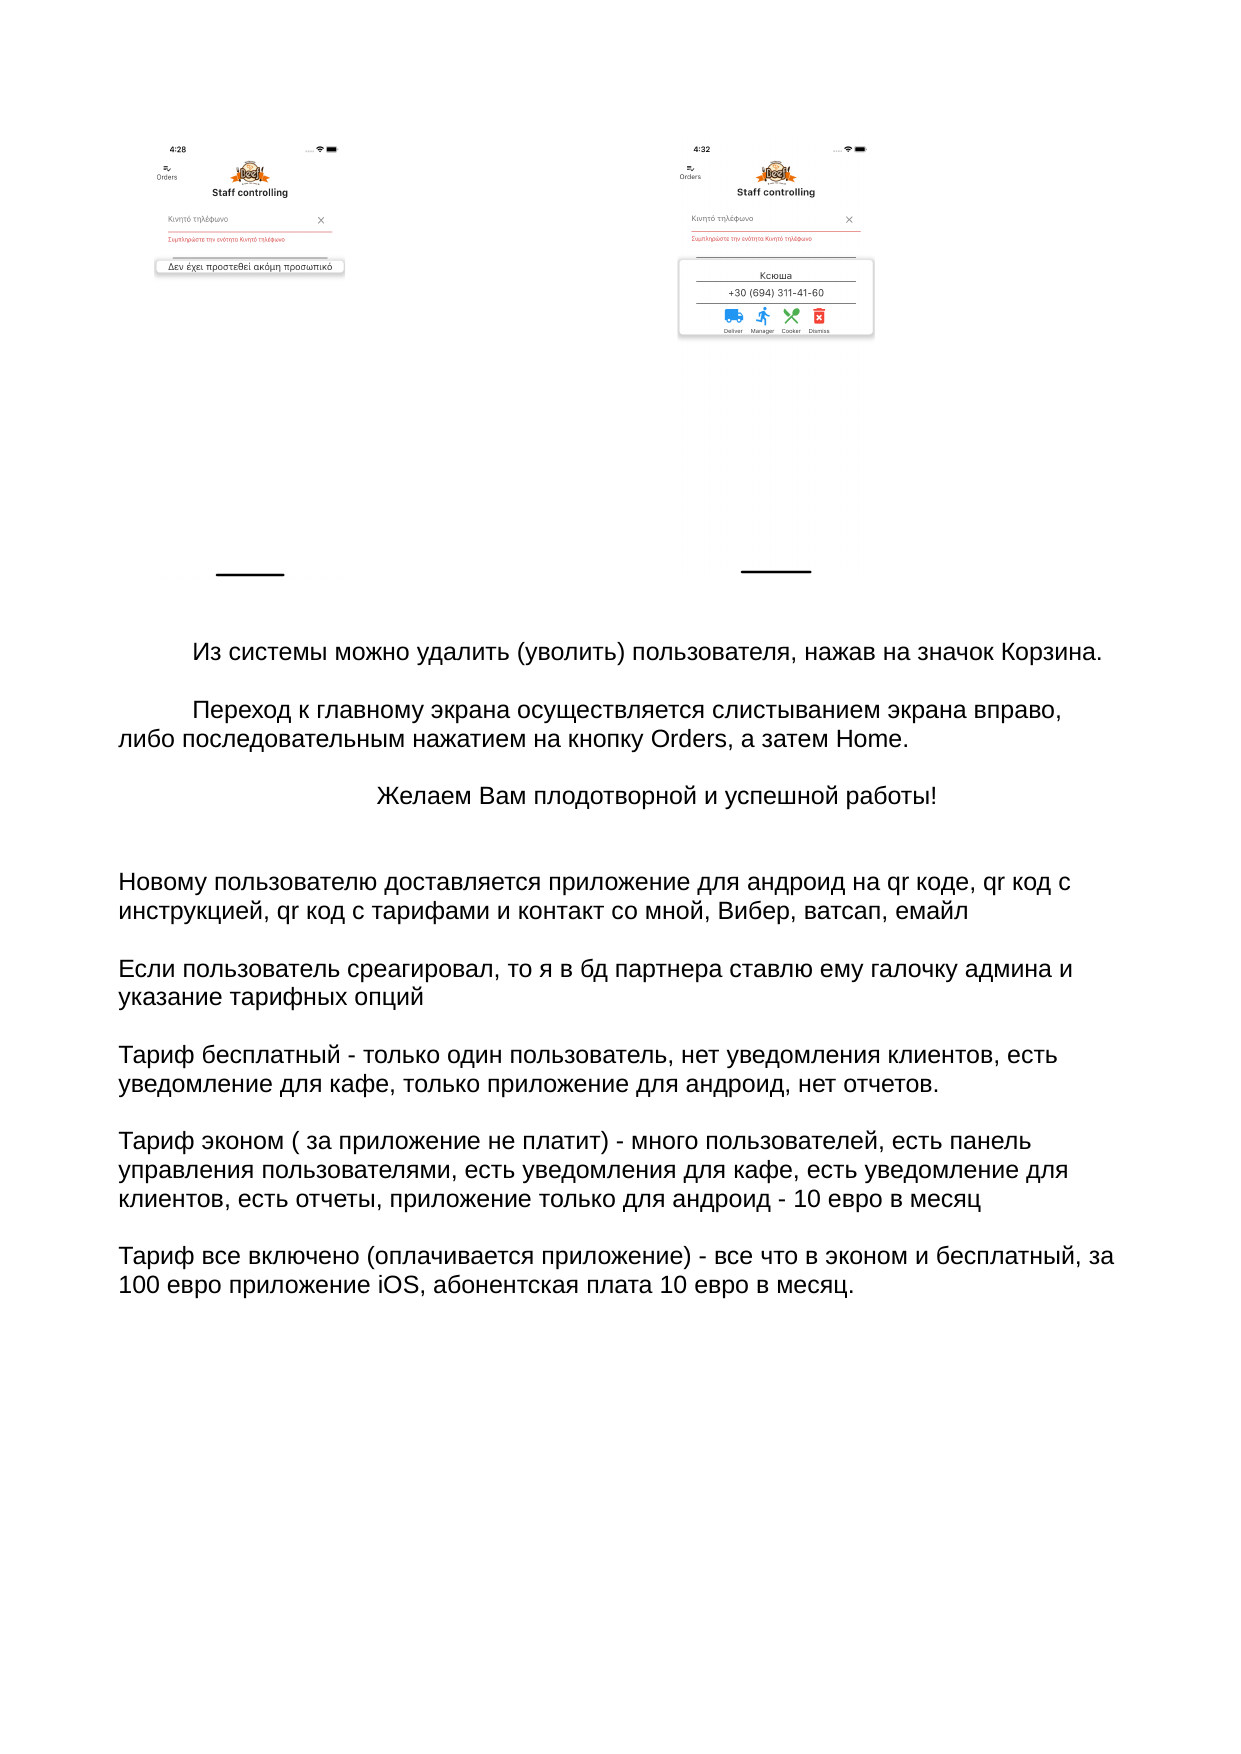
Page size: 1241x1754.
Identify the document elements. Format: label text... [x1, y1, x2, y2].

text Желаем Вам плодотворной и успешной работы! [118, 781, 1122, 810]
picture [154, 137, 345, 580]
picture [677, 137, 875, 577]
text Переход к главному экрана осуществляется слистыванием экрана вправо, либо последовательным нажатием на кнопку Orders, а затем Home. [118, 695, 1122, 752]
text Новому пользователю доставляется приложение для андроид на qr коде, qr код с инструкцией, qr код с тарифами и контакт со мной, Вибер, ватсап, емайл Если пользователь среагировал, то я в бд партнера ставлю ему галочку админа и указание тарифных опций Тариф бесплатный - только один пользователь, нет уведомления клиентов, есть уведомление для кафе, только приложение для андроид, нет отчетов. Тариф эконом ( за приложение не платит) - много пользователей, есть панель управления пользователями, есть уведомления для кафе, есть уведомление для клиентов, есть отчеты, приложение только для андроид - 10 евро в месяц Тариф все включено (оплачивается приложение) - все что в эконом и бесплатный, за 100 евро приложение iOS, абонентская плата 10 евро в месяц. [118, 810, 1122, 1327]
text Из системы можно удалить (уволить) пользователя, нажав на значок Корзина. [118, 637, 1122, 666]
